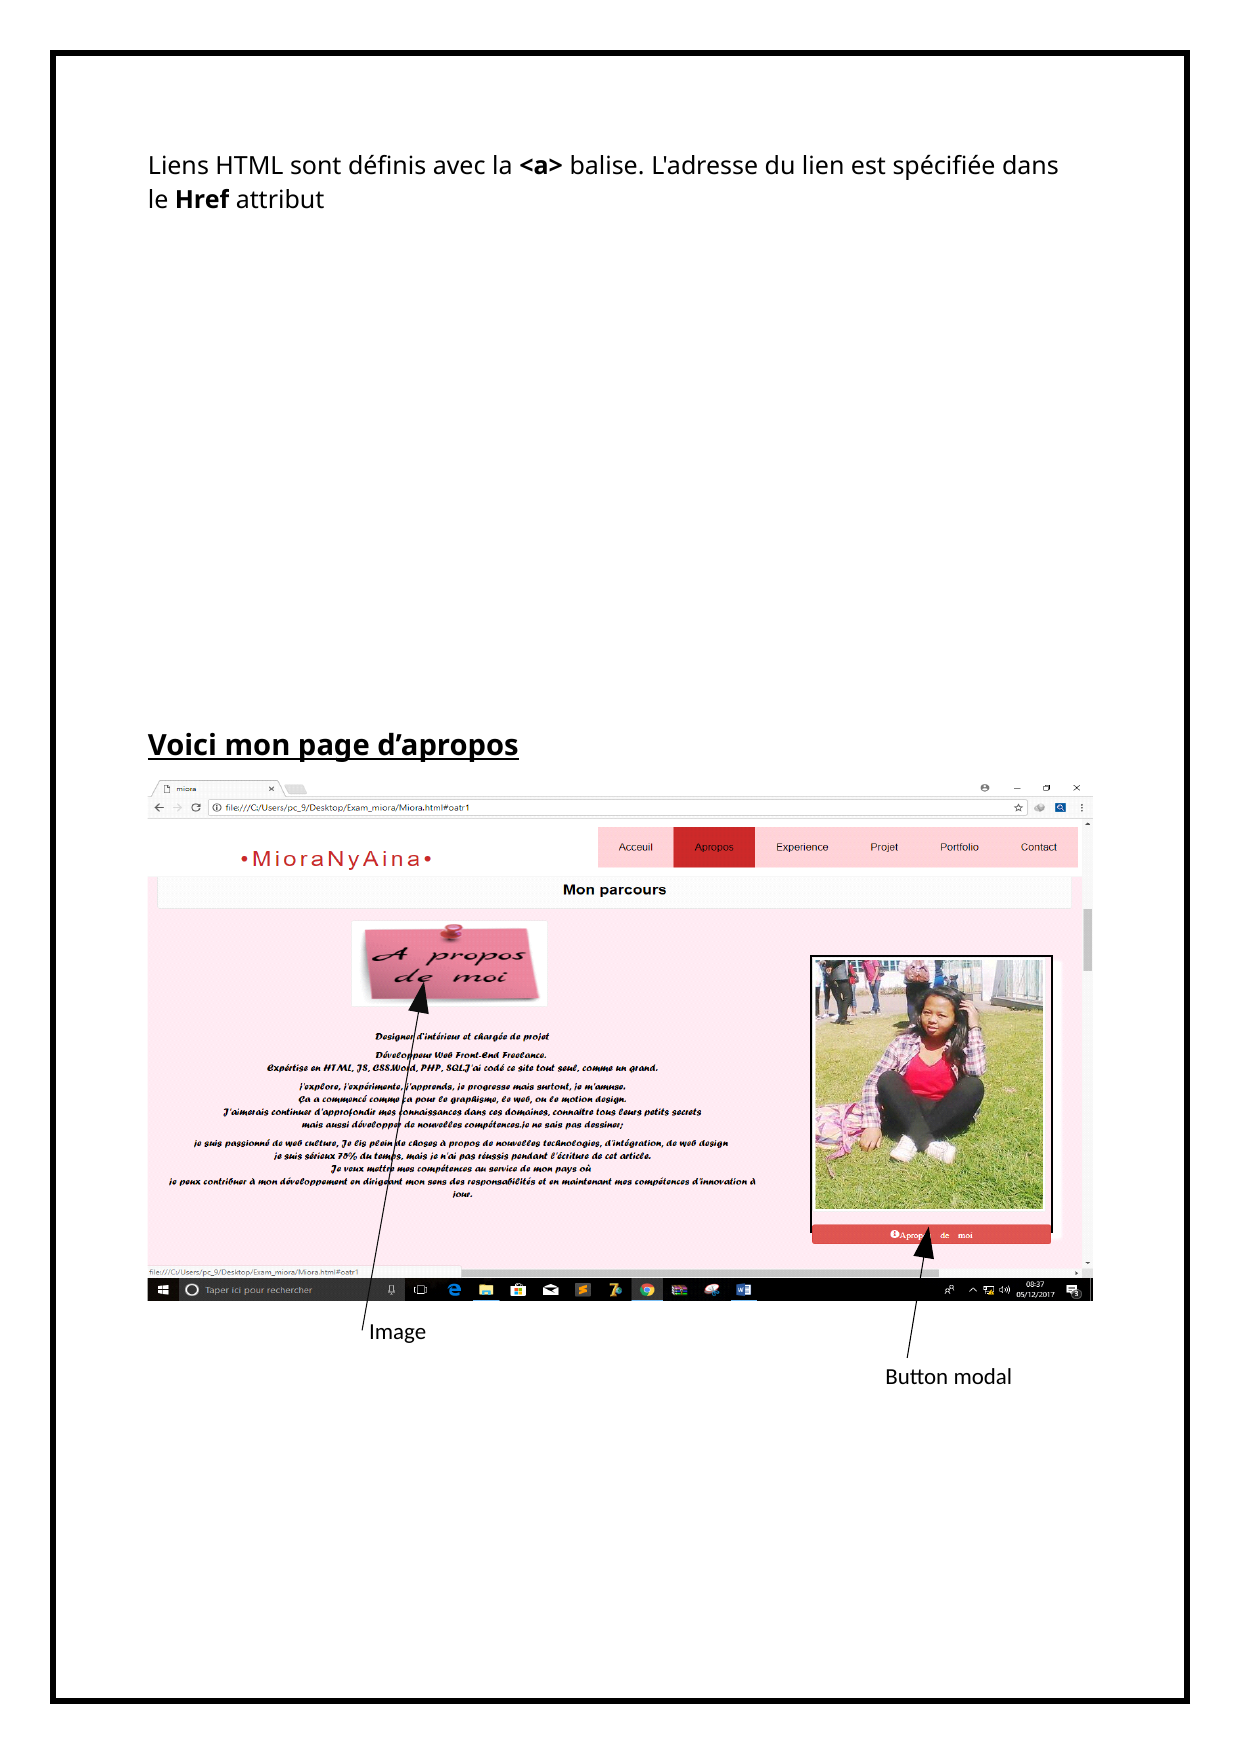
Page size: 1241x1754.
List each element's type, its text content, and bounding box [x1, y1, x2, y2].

text Image [148, 1317, 913, 1345]
text Liens HTML sont définis avec la <a> balise. L'adresse du lien est spécifiée dans le Href attribut [148, 148, 1093, 216]
text Button modal [148, 1362, 1093, 1390]
text Voici mon page d’apropos [148, 724, 1093, 764]
text [911, 1317, 1093, 1345]
